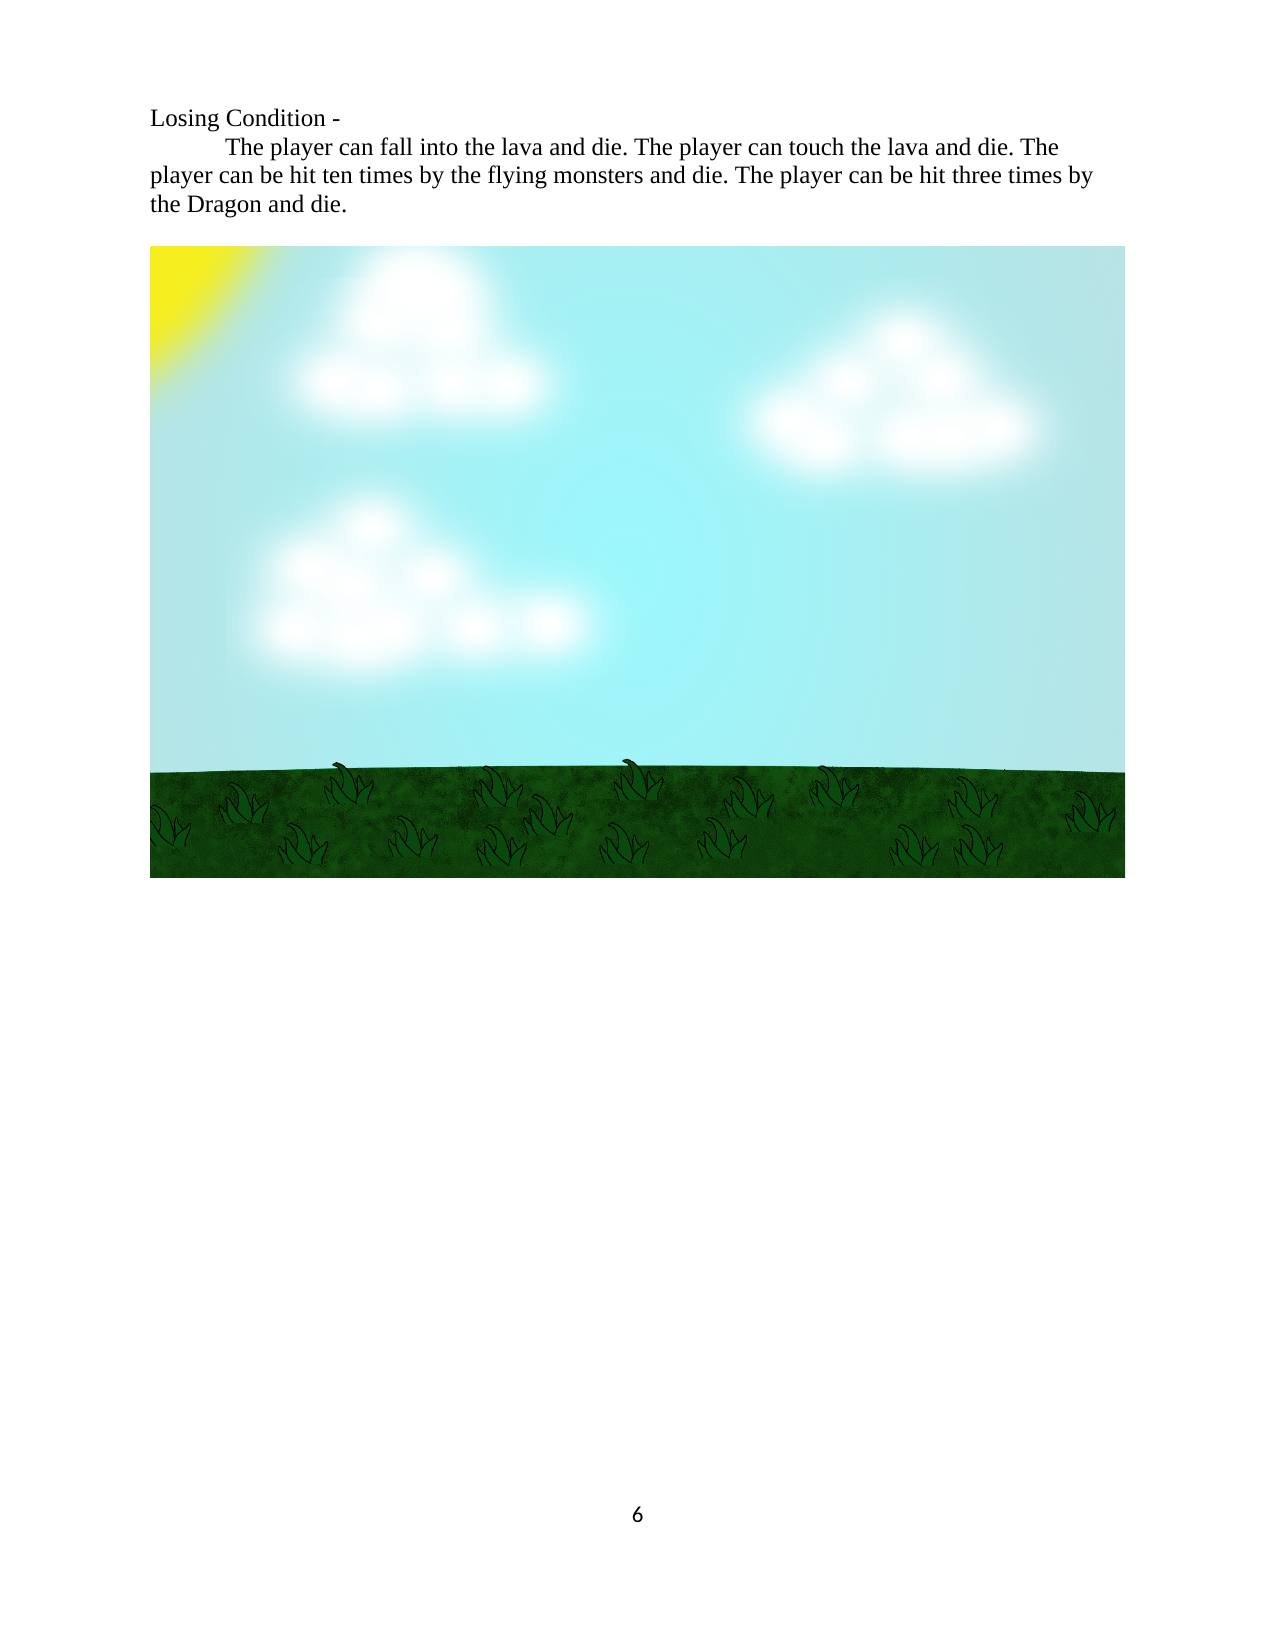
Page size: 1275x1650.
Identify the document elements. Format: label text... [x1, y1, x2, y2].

text Losing Condition - [150, 103, 1125, 132]
text The player can fall into the lava and die. The player can touch the lava and die. The player can be hit ten times by the flying monsters and die. The player can be hit three times by the Dragon and die. [150, 132, 1125, 218]
